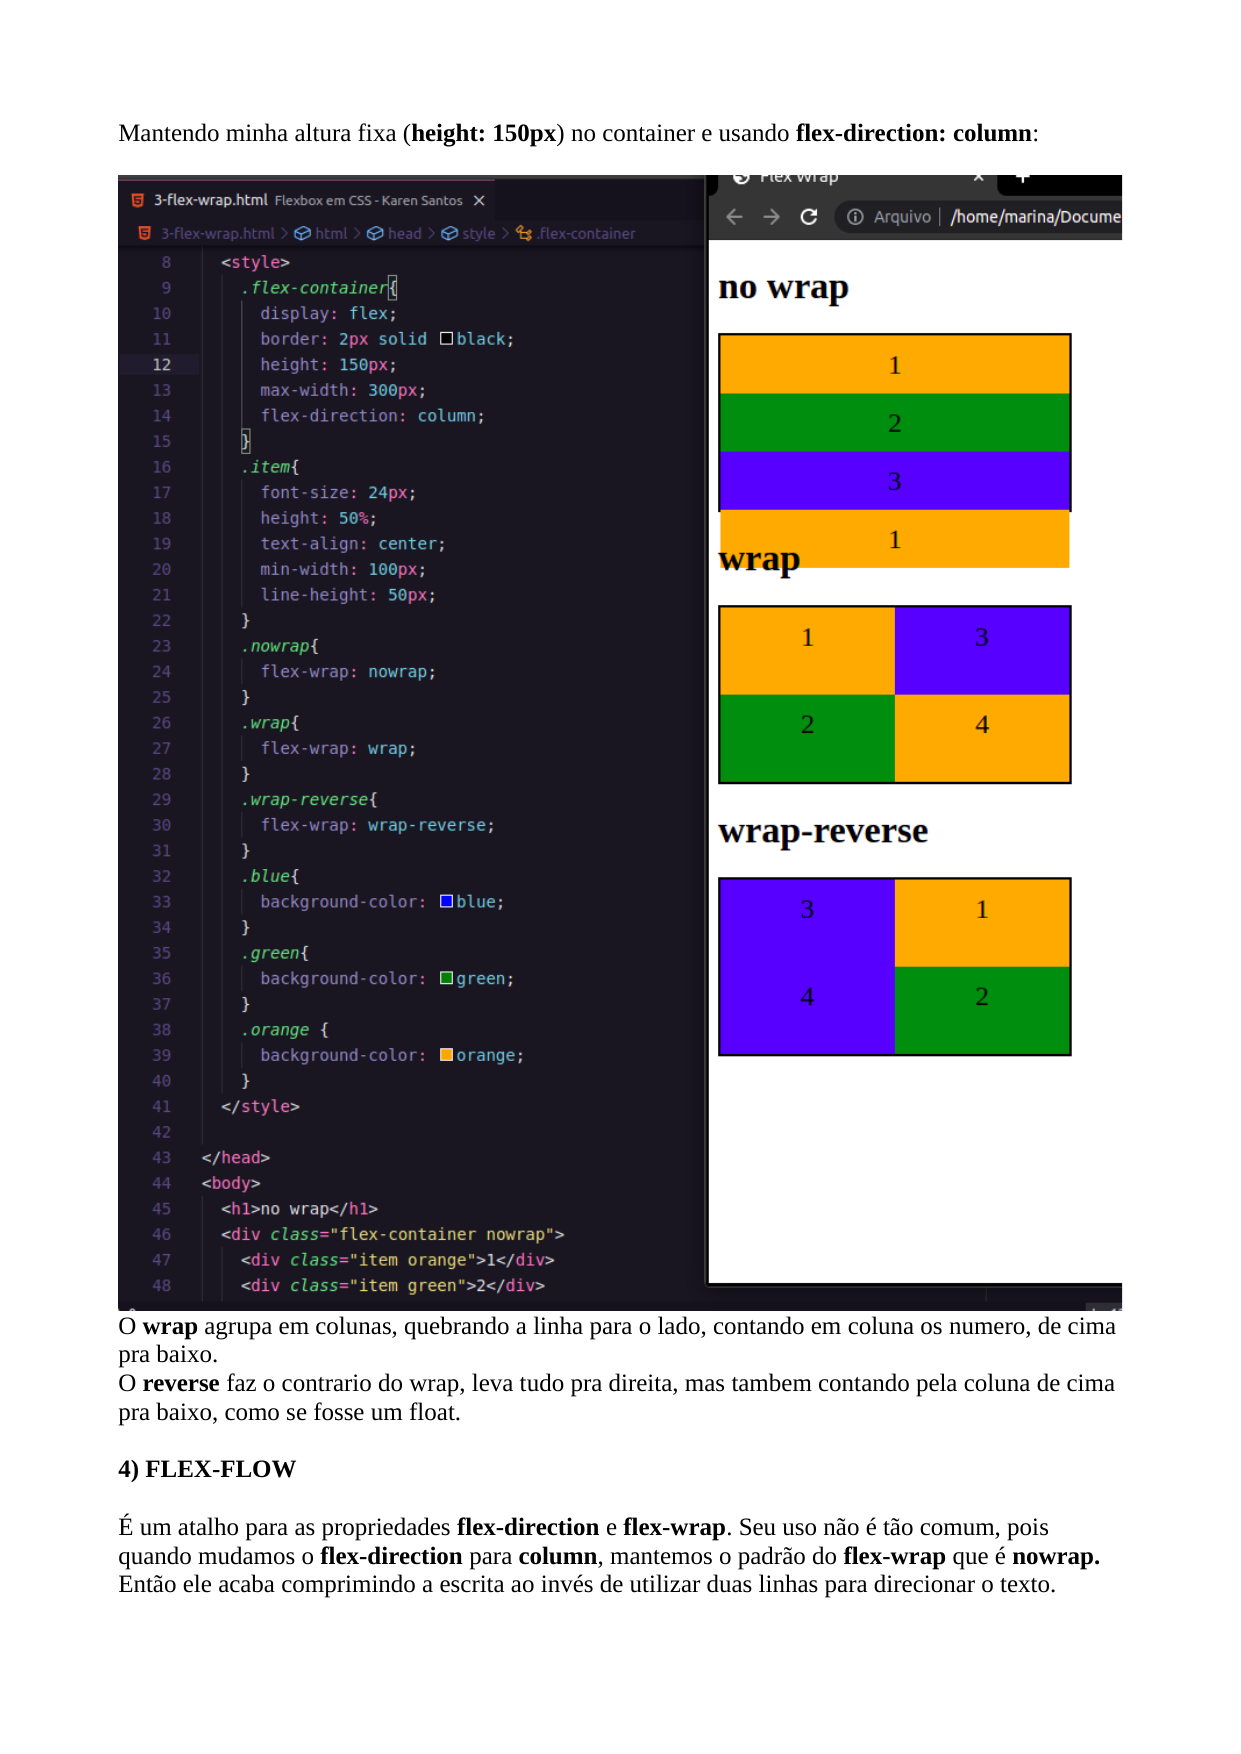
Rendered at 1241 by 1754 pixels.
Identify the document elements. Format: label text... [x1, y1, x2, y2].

picture [118, 175, 1123, 1311]
text O reverse faz o contrario do wrap, leva tudo pra direita, mas tambem contando pela coluna de cima pra baixo, como se fosse um float. [118, 1368, 1122, 1426]
text O wrap agrupa em colunas, quebrando a linha para o lado, contando em coluna os numero, de cima pra baixo. [118, 1311, 1122, 1368]
text Mantendo minha altura fixa (height: 150px) no container e usando flex-direction: column: [118, 118, 1122, 147]
text É um atalho para as propriedades flex-direction e flex-wrap. Seu uso não é tão comum, pois quando mudamos o flex-direction para column, mantemos o padrão do flex-wrap que é nowrap. [118, 1512, 1122, 1569]
text 4) FLEX-FLOW [118, 1454, 1122, 1483]
text Então ele acaba comprimindo a escrita ao invés de utilizar duas linhas para direcionar o texto. [118, 1569, 1122, 1598]
